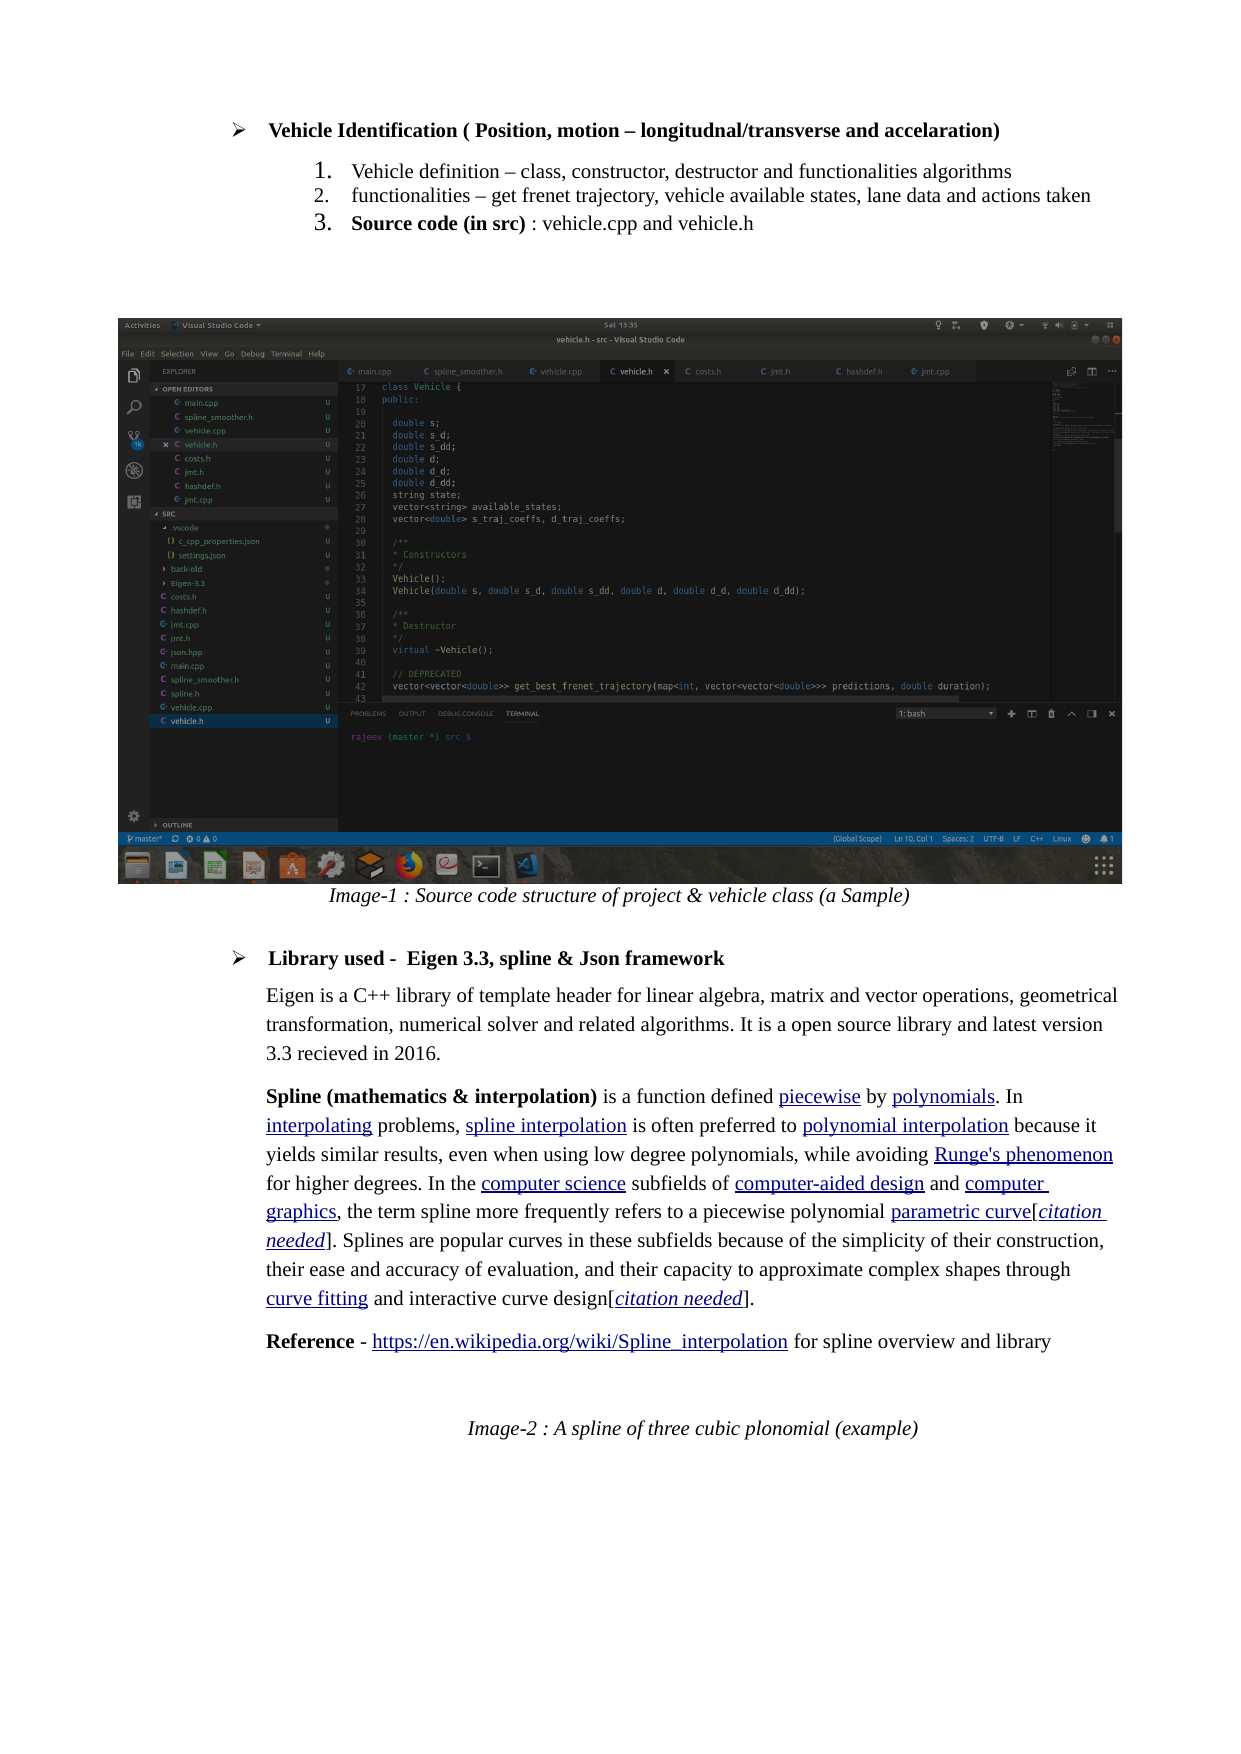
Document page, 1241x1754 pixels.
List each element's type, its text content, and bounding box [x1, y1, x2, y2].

text Eigen is a C++ library of template header for linear algebra, matrix and vector operations, geometrical transformation, numerical solver and related algorithms. It is a open source library and latest version 3.3 recieved in 2016. [266, 983, 1122, 1064]
text Image-2 : A spline of three cubic plonomial (example) [266, 1416, 1122, 1440]
subtitle Library used - Eigen 3.3, spline & Json framework [231, 946, 1122, 970]
subtitle Vehicle Identification ( Position, motion – longitudnal/transverse and accelaration) [231, 118, 1122, 142]
picture [118, 318, 1123, 884]
text Reference - https://en.wikipedia.org/wiki/Spline_interpolation for spline overview and library [266, 1329, 1122, 1353]
list Vehicle definition – class, constructor, destructor and functionalities algorithms [314, 155, 1122, 183]
text Image-1 : Source code structure of project & vehicle class (a Sample) [118, 884, 1122, 907]
list Source code (in src) : vehicle.cpp and vehicle.h [314, 207, 1122, 236]
text [118, 306, 1122, 318]
text Spline (mathematics & interpolation) is a function defined piecewise by polynomials. In interpolating problems, spline interpolation is often preferred to polynomial interpolation because it yields similar results, even when using low degree polynomials, while avoiding Runge's phenomenon for higher degrees. In the computer science subfields of computer-aided design and computer graphics, the term spline more frequently refers to a piecewise polynomial parametric curve[citation needed]. Splines are popular curves in these subfields because of the simplicity of their construction, their ease and accuracy of evaluation, and their capacity to approximate complex shapes through curve fitting and interactive curve design[citation needed]. [266, 1084, 1122, 1310]
list functionalities – get frenet trajectory, vehicle available states, lane data and actions taken [314, 183, 1122, 207]
